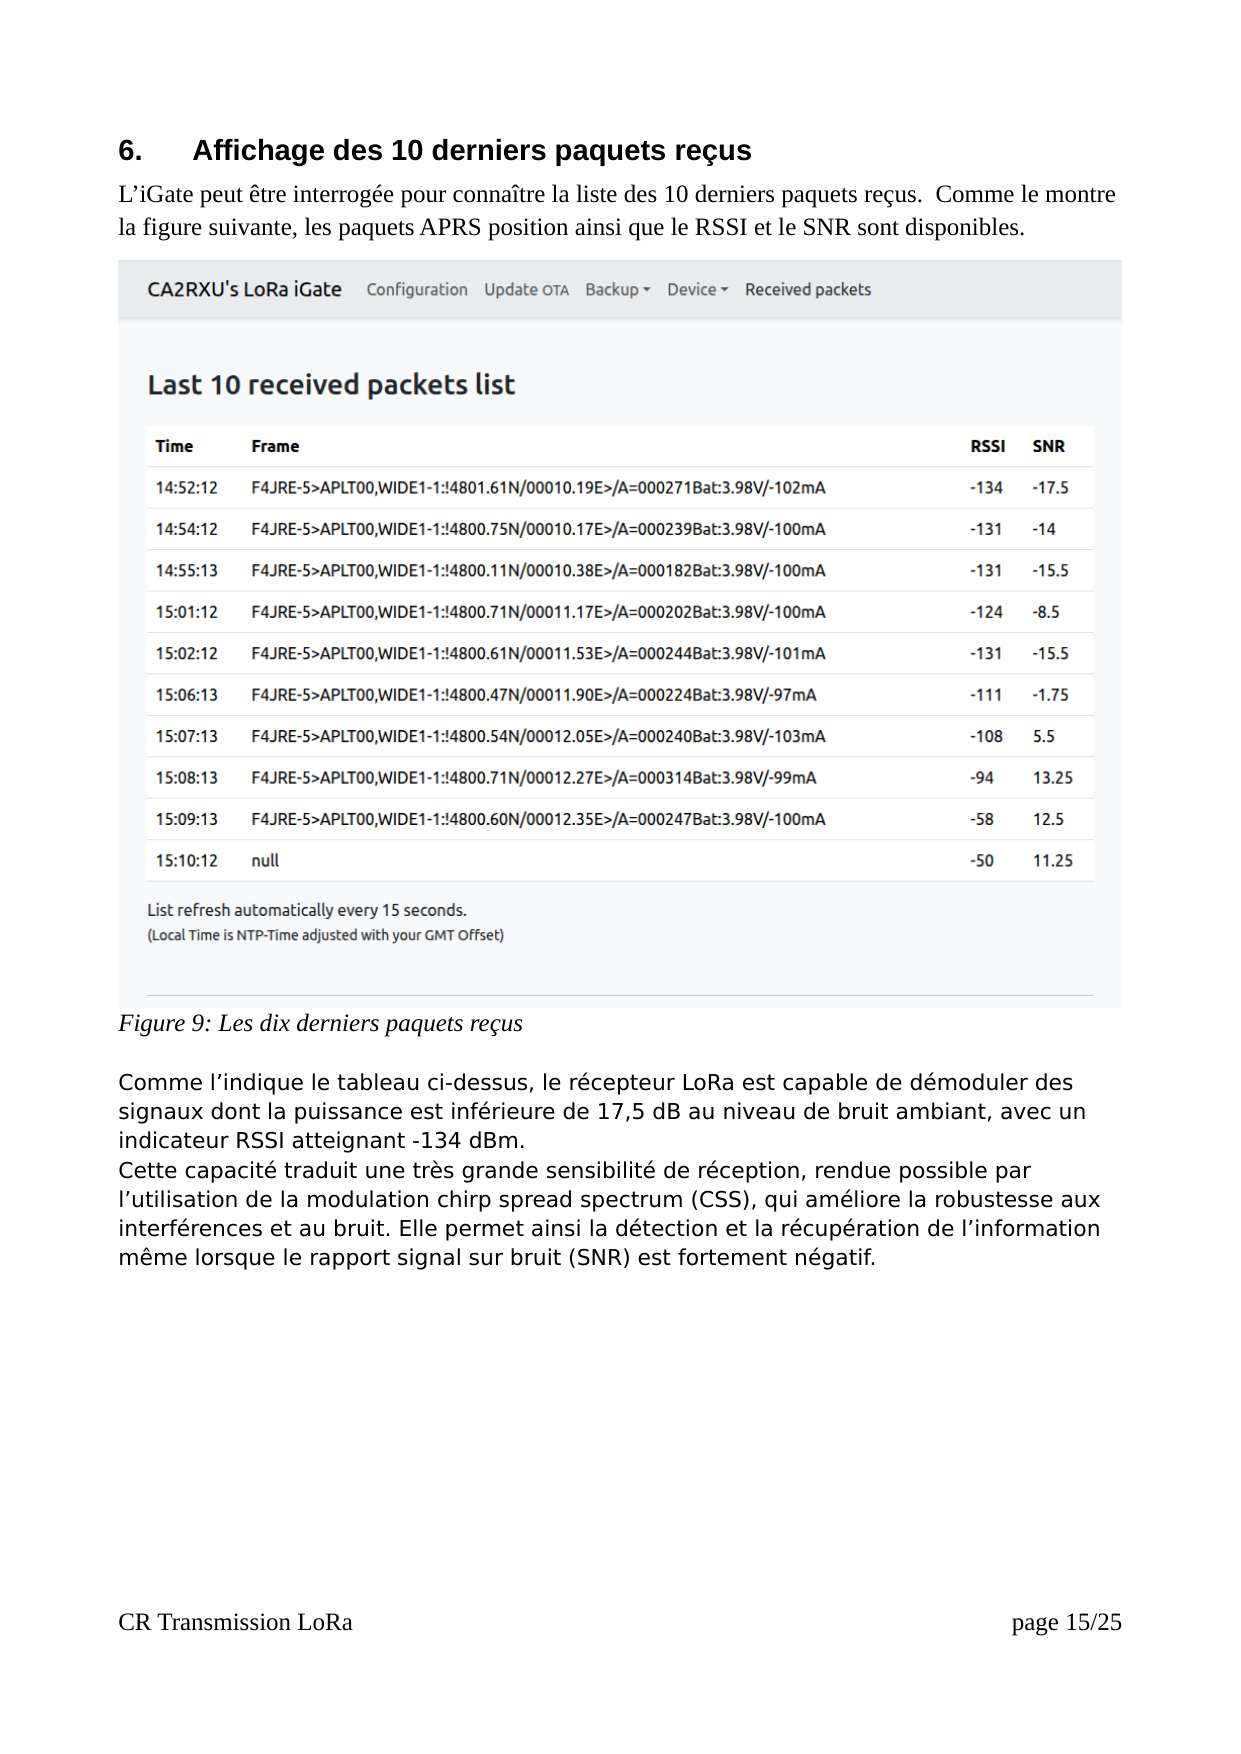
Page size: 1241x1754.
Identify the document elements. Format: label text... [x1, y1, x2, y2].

subtitle Affichage des 10 derniers paquets reçus [118, 133, 1122, 166]
text Comme l’indique le tableau ci-dessus, le récepteur LoRa est capable de démoduler des signaux dont la puissance est inférieure de 17,5 dB au niveau de bruit ambiant, avec un indicateur RSSI atteignant -134 dBm. Cette capacité traduit une très grande sensibilité de réception, rendue possible par l’utilisation de la modulation chirp spread spectrum (CSS), qui améliore la robustesse aux interférences et au bruit. Elle permet ainsi la détection et la récupération de l’information même lorsque le rapport signal sur bruit (SNR) est fortement négatif. [118, 1066, 1122, 1271]
picture [118, 260, 1123, 1008]
text L’iGate peut être interrogée pour connaître la liste des 10 derniers paquets reçus. Comme le montre la figure suivante, les paquets APRS position ainsi que le RSSI et le SNR sont disponibles. [118, 179, 1122, 241]
text Figure 9: Les dix derniers paquets reçus [118, 1008, 1122, 1037]
